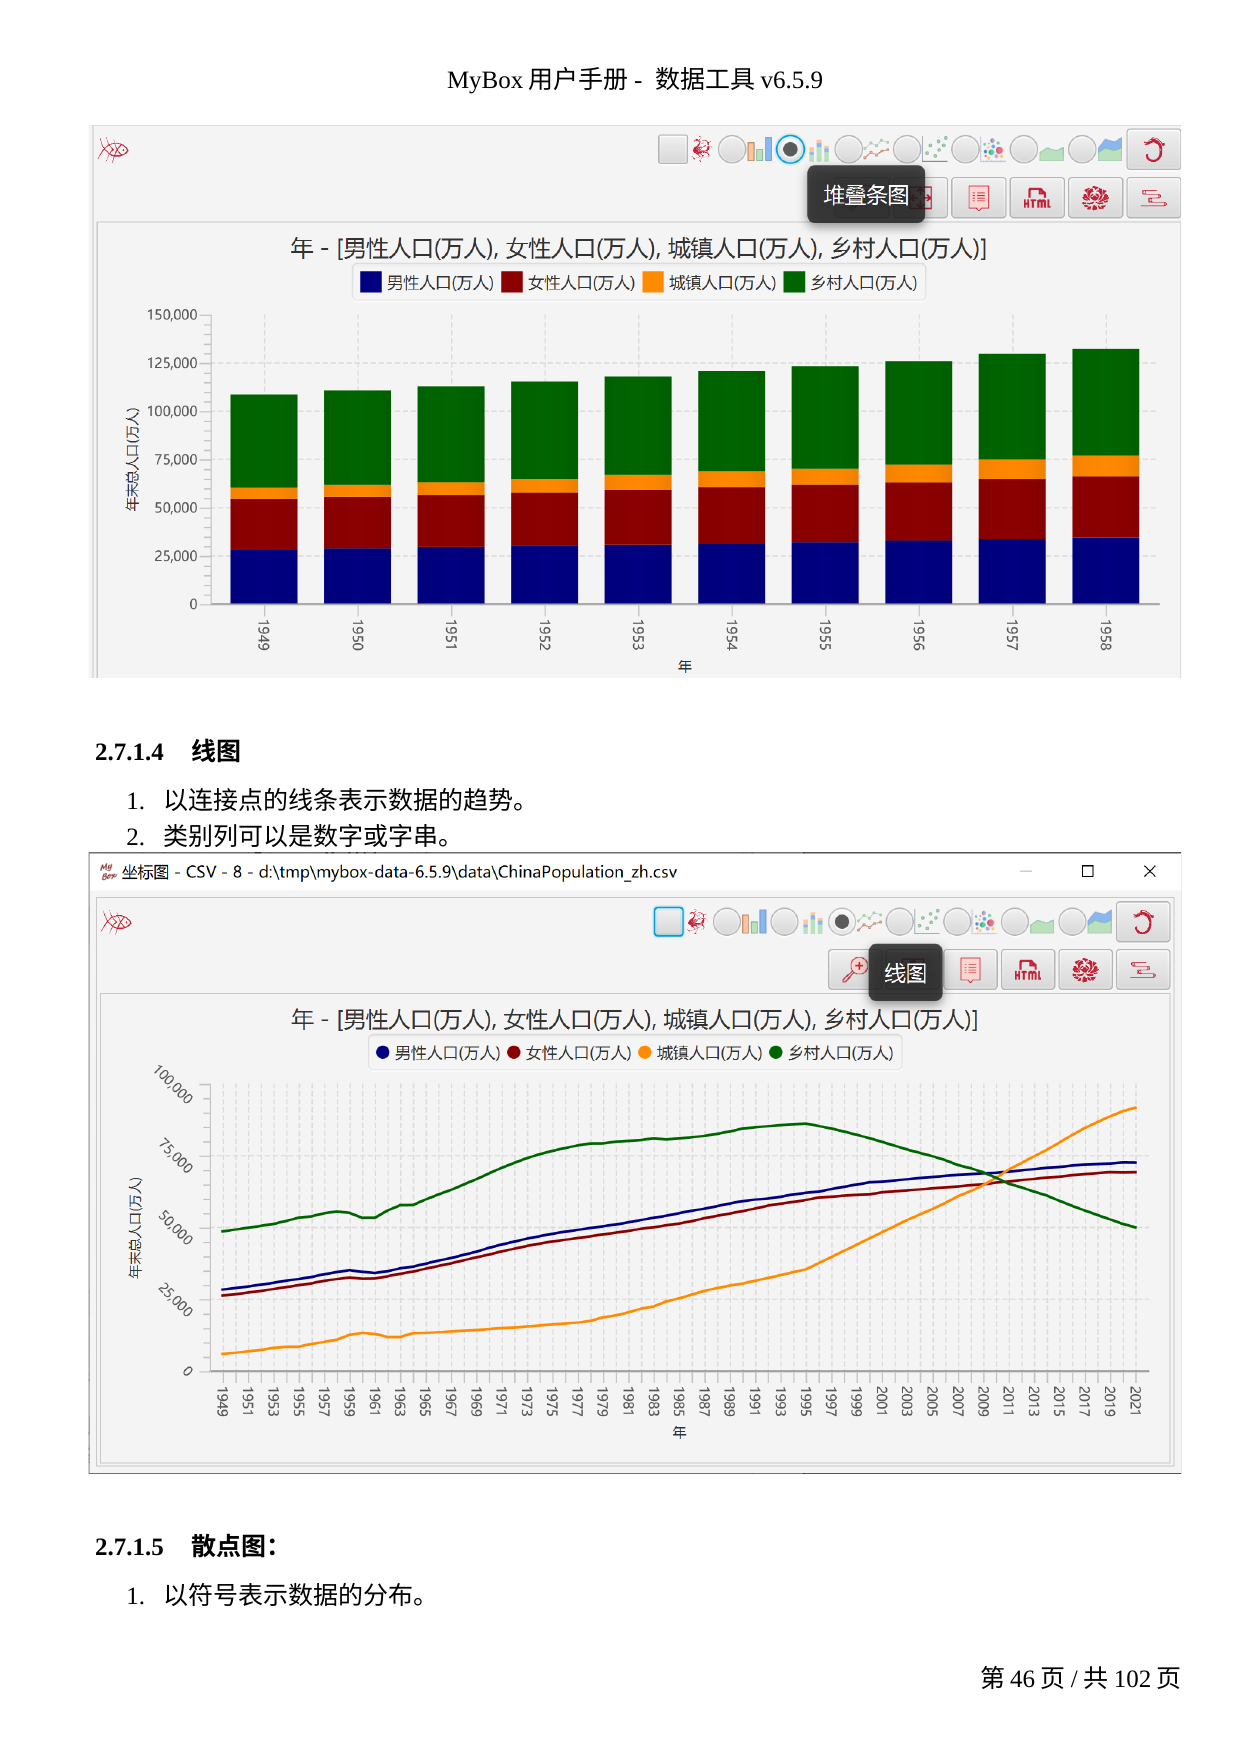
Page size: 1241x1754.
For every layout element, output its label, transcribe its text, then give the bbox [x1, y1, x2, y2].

list 以符号表示数据的分布。 [126, 1576, 1181, 1612]
picture [88, 852, 1182, 1474]
subtitle 线图 [88, 732, 1181, 768]
picture [88, 124, 1182, 678]
subtitle 散点图： [88, 1527, 1181, 1563]
list 类别列可以是数字或字串。 [126, 817, 1181, 852]
list 以连接点的线条表示数据的趋势。 [126, 780, 1181, 817]
